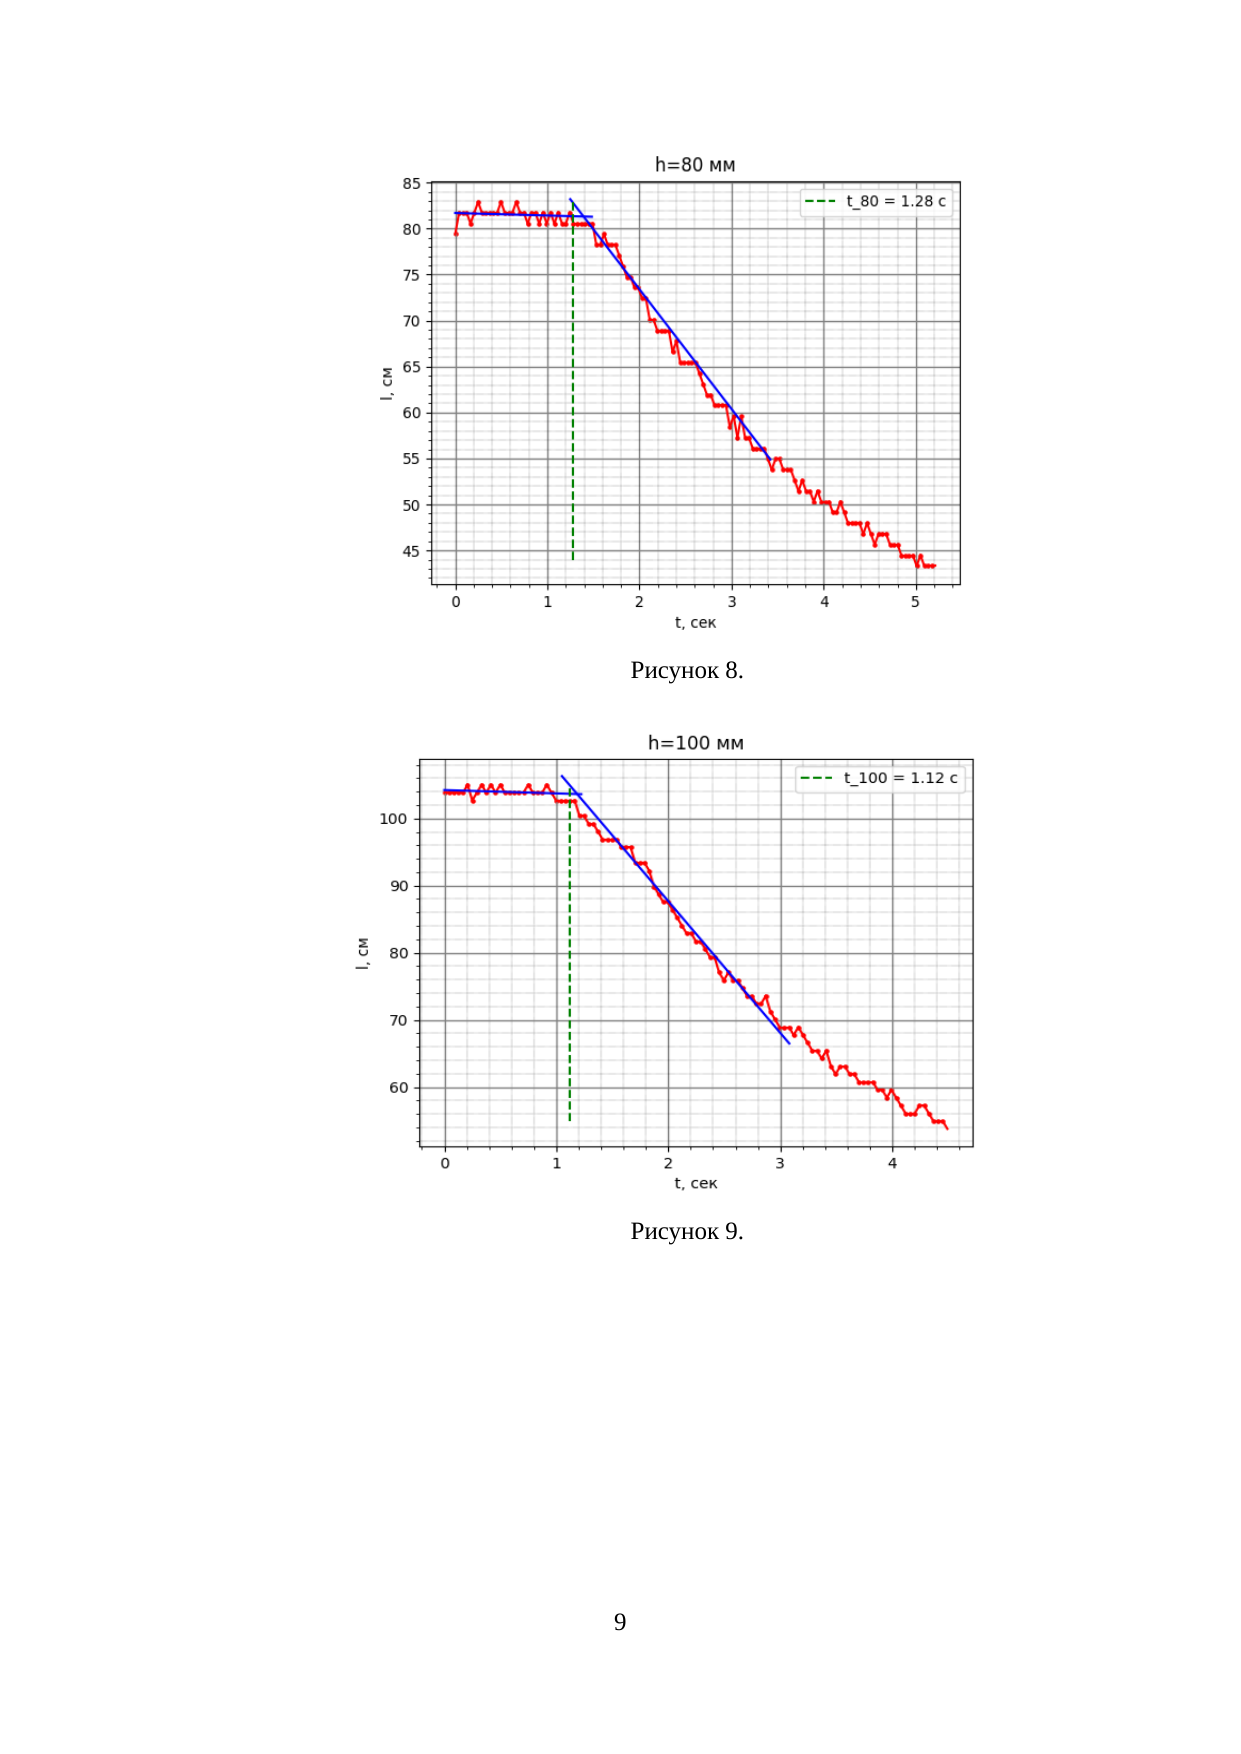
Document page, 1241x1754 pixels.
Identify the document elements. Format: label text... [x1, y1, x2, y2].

picture [330, 698, 1044, 1202]
list Рисунок 8. [215, 118, 1122, 684]
list Рисунок 9. [215, 699, 1122, 1245]
picture [346, 118, 1028, 642]
